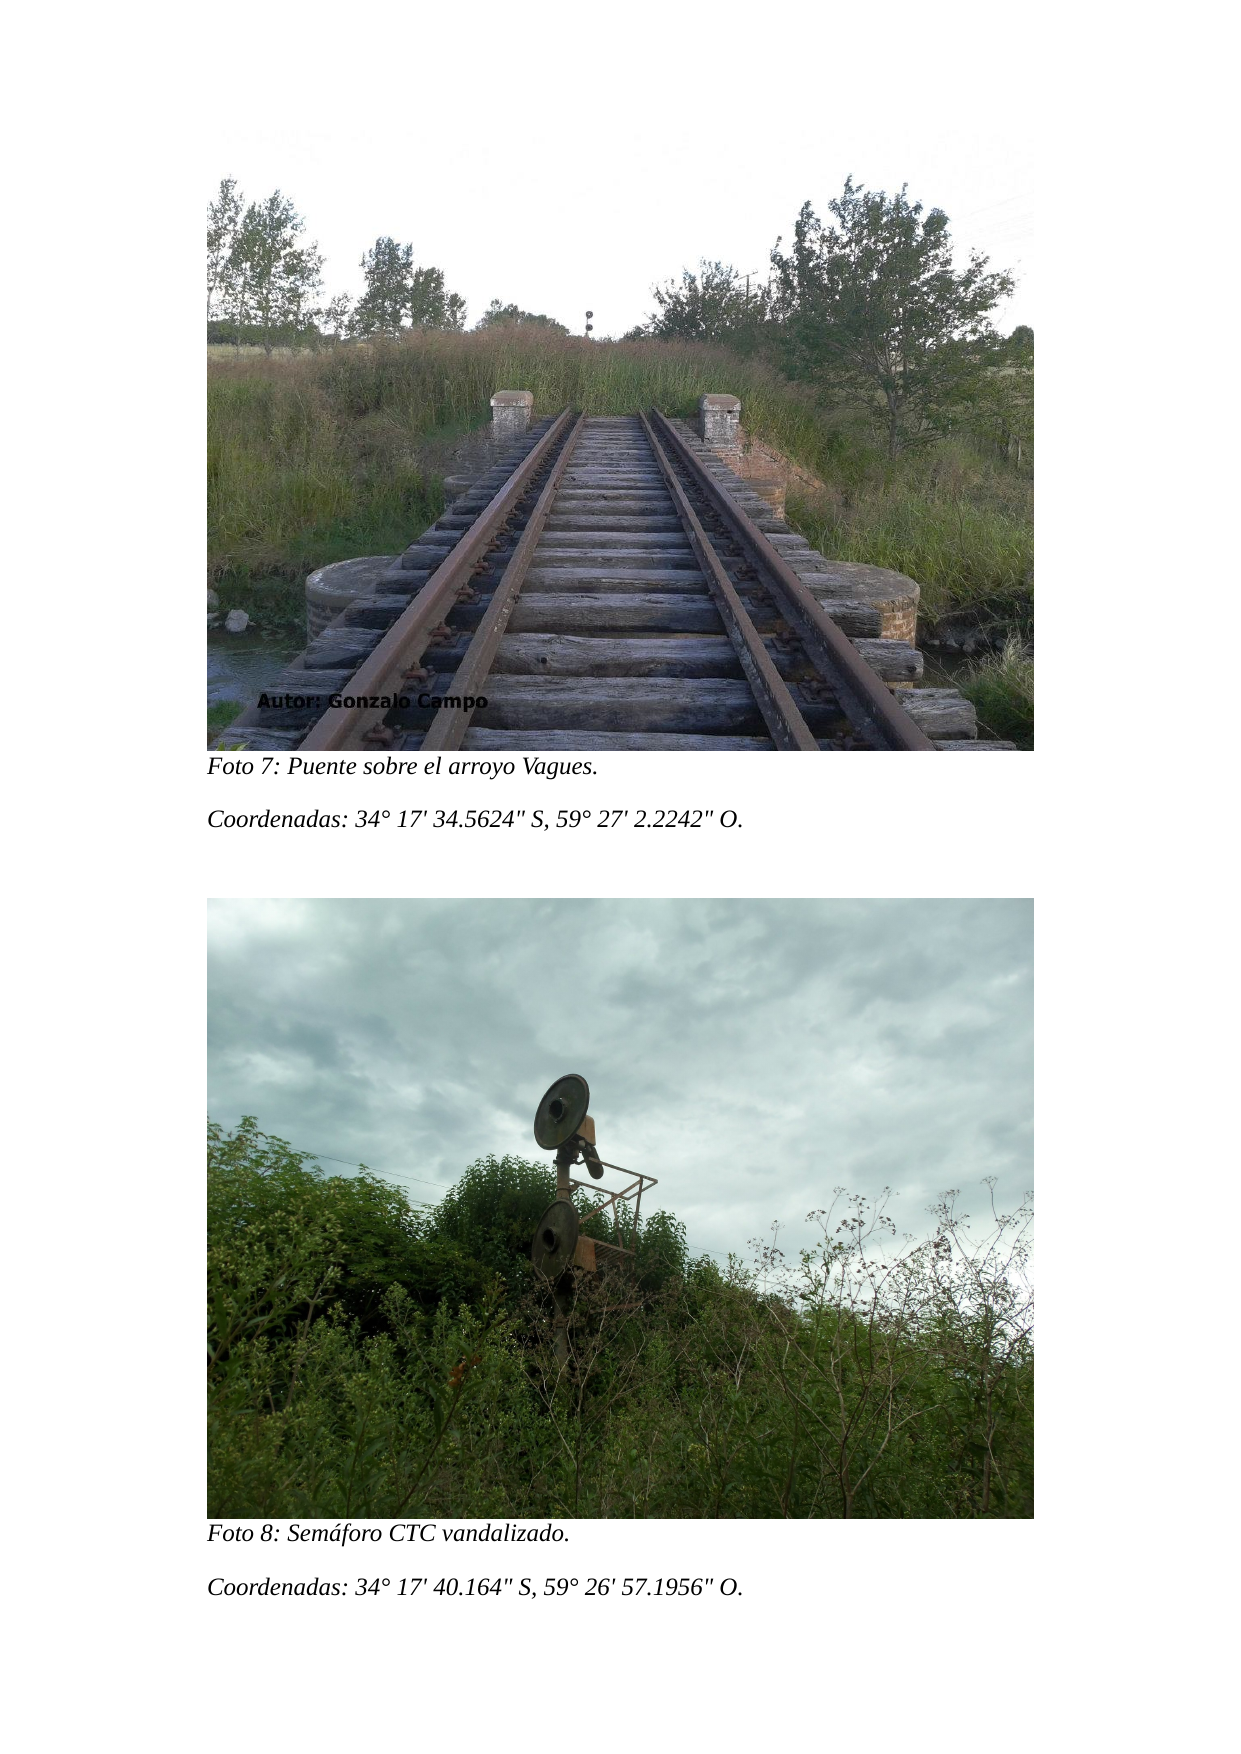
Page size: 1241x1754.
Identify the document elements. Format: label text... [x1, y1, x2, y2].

text Coordenadas: 34° 17' 40.164" S, 59° 26' 57.1956" O. [207, 1572, 1033, 1601]
text Foto 8: Semáforo CTC vandalizado. [207, 1519, 1033, 1547]
picture [207, 898, 1034, 1519]
picture [207, 130, 1034, 751]
text Coordenadas: 34° 17' 34.5624" S, 59° 27' 2.2242" O. [207, 804, 1033, 833]
text Foto 7: Puente sobre el arroyo Vagues. [207, 751, 1033, 779]
